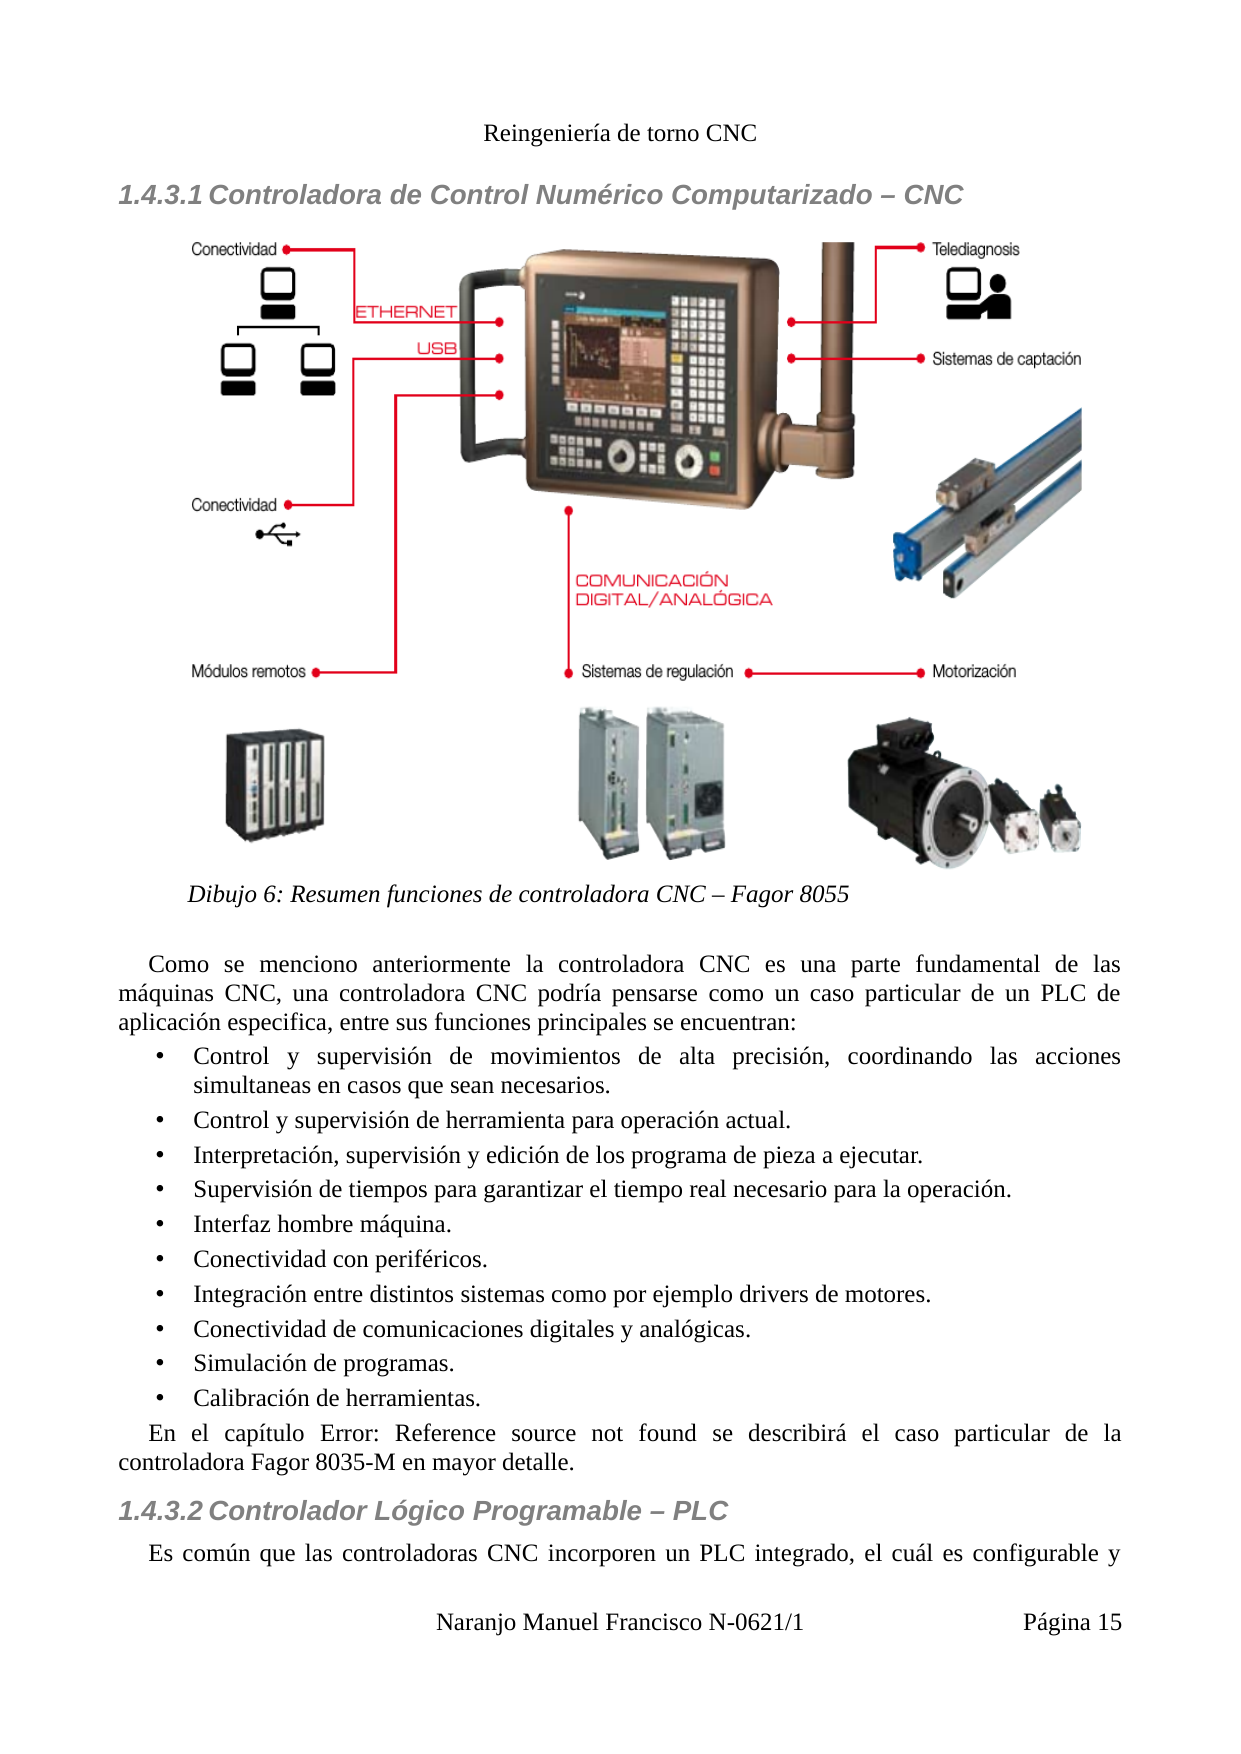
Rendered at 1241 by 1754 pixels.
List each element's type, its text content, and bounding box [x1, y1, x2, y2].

text En el capítulo Error: no se encontró el origen de la referencia se describirá el caso particular de la controladora Fagor 8035-M en mayor detalle. [118, 1418, 1122, 1476]
list Control y supervisión de movimientos de alta precisión, coordinando las acciones simultaneas en casos que sean necesarios. [156, 1041, 1122, 1099]
subtitle Controladora de Control Numérico Computarizado – CNC [118, 178, 1122, 210]
text Es común que las controladoras CNC incorporen un PLC integrado, el cuál es configurable y [118, 1538, 1122, 1567]
text Dibujo 6: Resumen funciones de controladora CNC – Fagor 8055 [187, 880, 1083, 908]
list Supervisión de tiempos para garantizar el tiempo real necesario para la operación. [156, 1174, 1122, 1203]
list Conectividad de comunicaciones digitales y analógicas. [156, 1314, 1122, 1342]
picture [187, 235, 1084, 880]
list Simulación de programas. [156, 1348, 1122, 1377]
list Interpretación, supervisión y edición de los programa de pieza a ejecutar. [156, 1140, 1122, 1168]
list Interfaz hombre máquina. [156, 1209, 1122, 1238]
list Integración entre distintos sistemas como por ejemplo drivers de motores. [156, 1279, 1122, 1308]
subtitle Controlador Lógico Programable – PLC [118, 1494, 1122, 1526]
list Conectividad con periféricos. [156, 1244, 1122, 1273]
text Como se menciono anteriormente la controladora CNC es una parte fundamental de las máquinas CNC, una controladora CNC podría pensarse como un caso particular de un PLC de aplicación especifica, entre sus funciones principales se encuentran: [118, 949, 1122, 1035]
list Calibración de herramientas. [156, 1383, 1122, 1412]
list Control y supervisión de herramienta para operación actual. [156, 1105, 1122, 1134]
